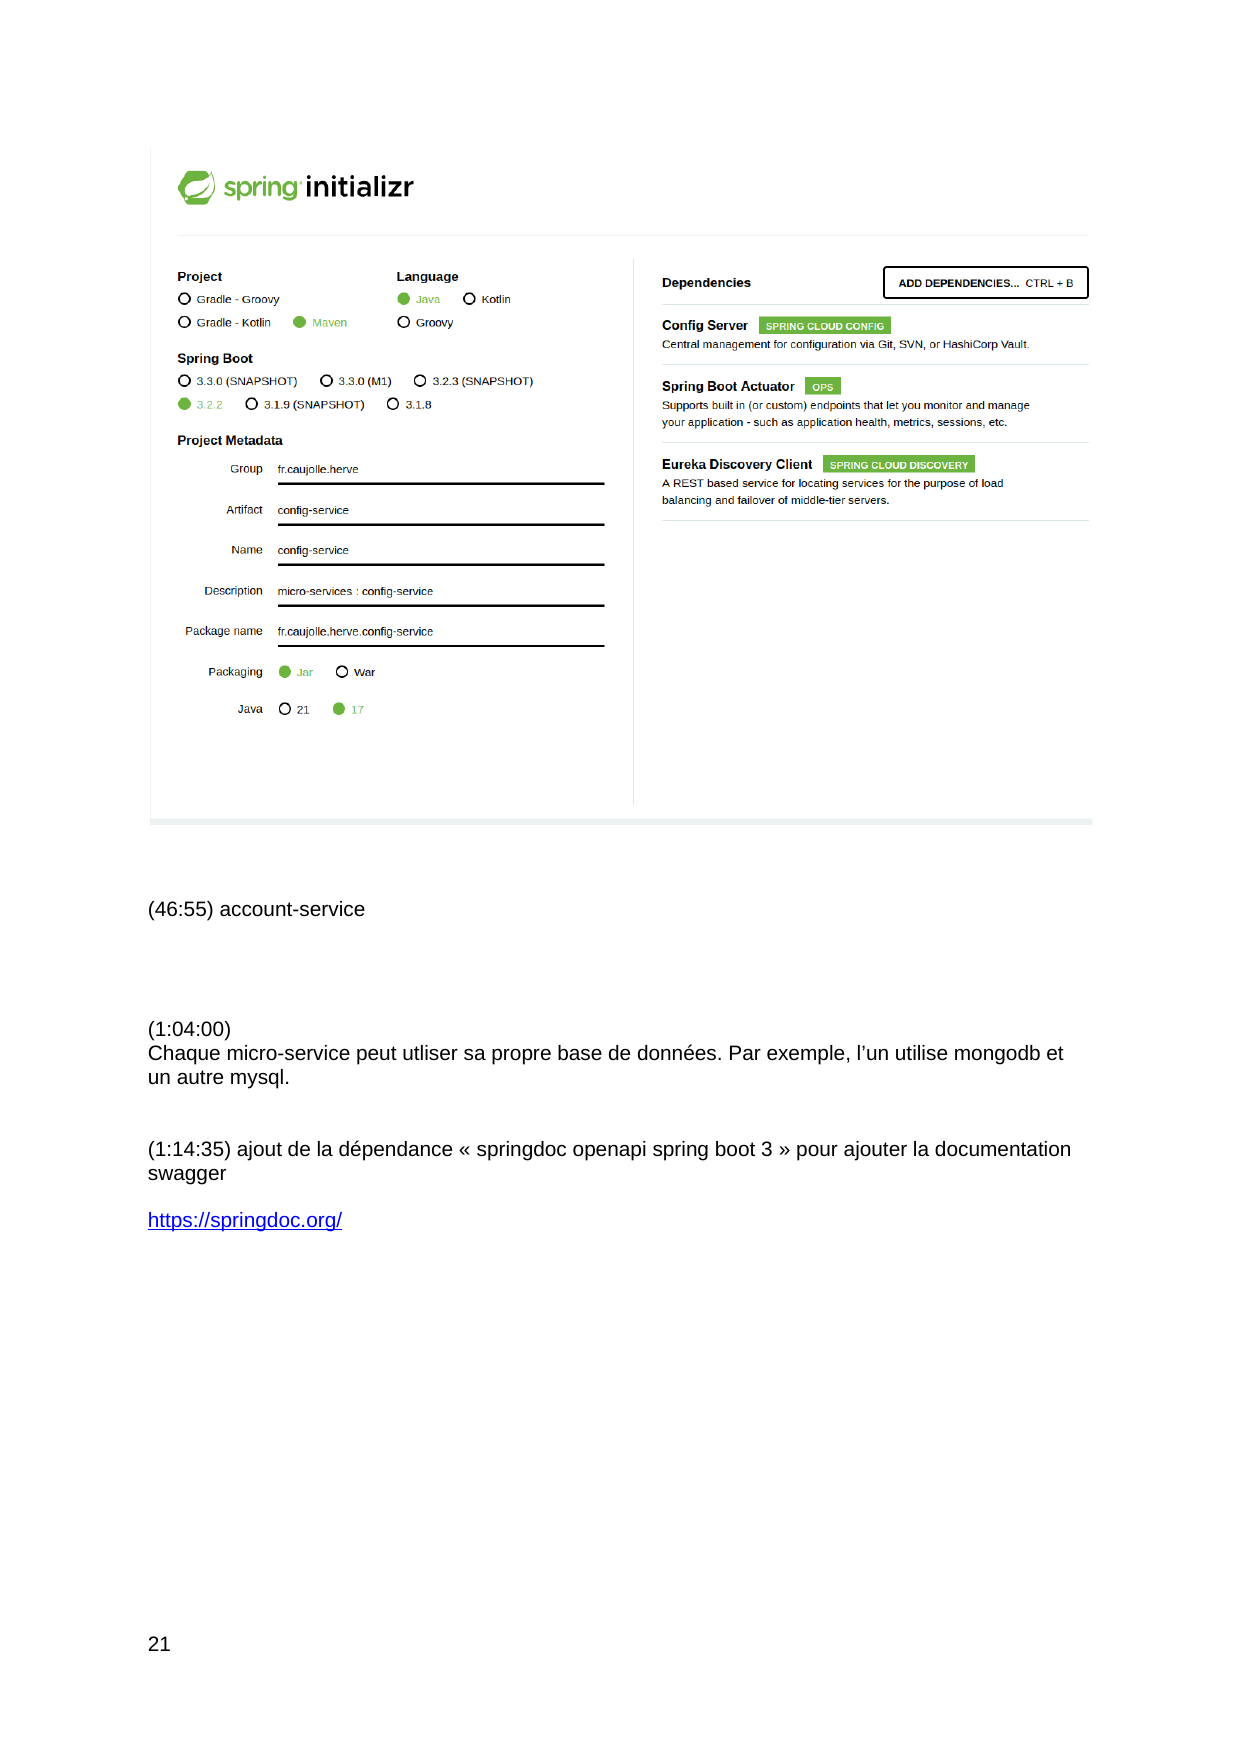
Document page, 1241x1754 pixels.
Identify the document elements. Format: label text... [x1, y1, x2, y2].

text https://springdoc.org/ [148, 1208, 1093, 1232]
text (1:04:00) [148, 1017, 1093, 1041]
text Chaque micro-service peut utliser sa propre base de données. Par exemple, l’un utilise mongodb et un autre mysql. [148, 1041, 1093, 1088]
text (1:14:35) ajout de la dépendance « springdoc openapi spring boot 3 » pour ajouter la documentation swagger [148, 1136, 1093, 1184]
text (46:55) account-service [148, 897, 1093, 921]
picture [147, 147, 1093, 825]
